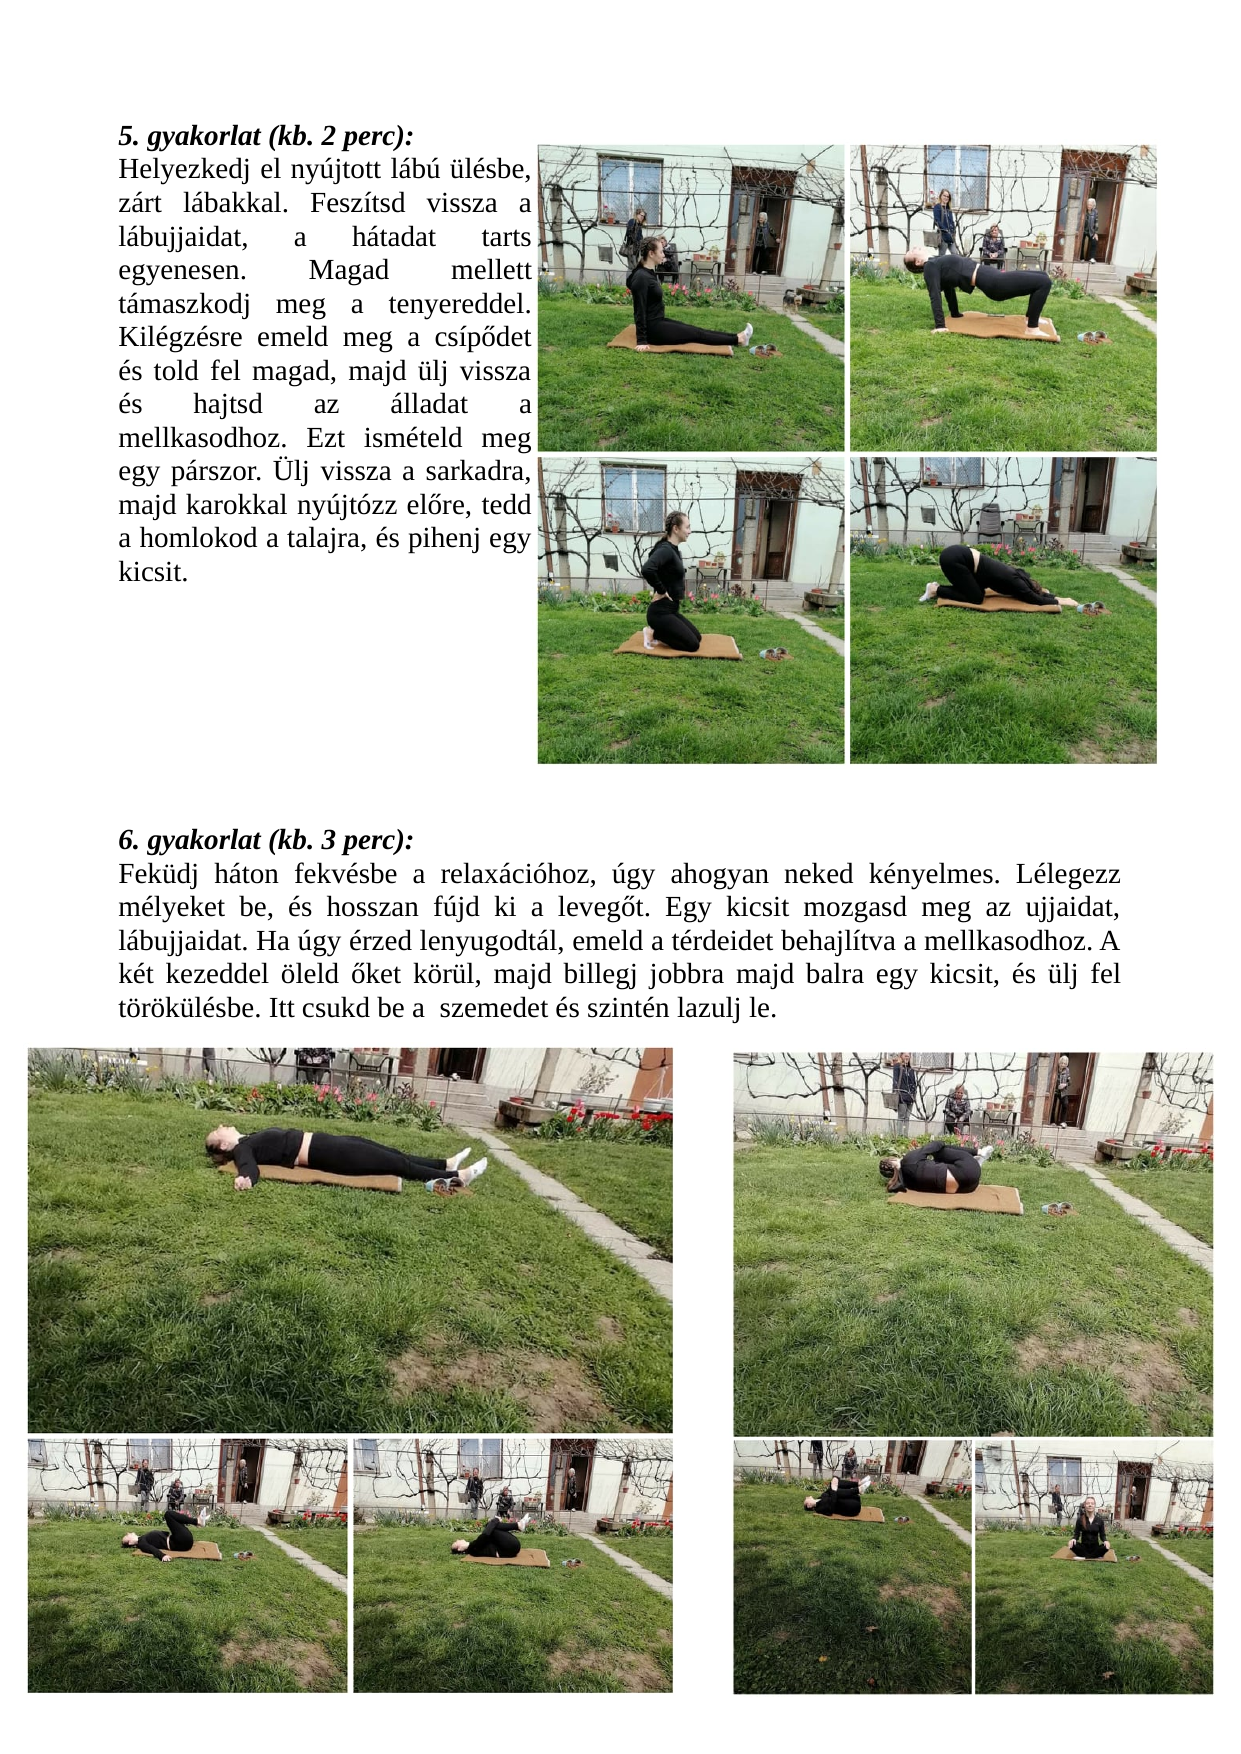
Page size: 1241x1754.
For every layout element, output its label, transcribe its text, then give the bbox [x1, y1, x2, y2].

text 5. gyakorlat (kb. 2 perc): [118, 118, 1122, 152]
picture [22, 1042, 678, 1698]
text 6. gyakorlat (kb. 3 perc): [118, 822, 1122, 856]
text Feküdj háton fekvésbe a relaxációhoz, úgy ahogyan neked kényelmes. Lélegezz mélyeket be, és hosszan fújd ki a levegőt. Egy kicsit mozgasd meg az ujjaidat, lábujjaidat. Ha úgy érzed lenyugodtál, emeld a térdeidet behajlítva a mellkasodhoz. A két kezeddel öleld őket körül, majd billegj jobbra majd balra egy kicsit, és ülj fel törökülésbe. Itt csukd be a szemedet és szintén lazulj le. [118, 856, 1122, 1024]
picture [532, 139, 1162, 769]
text Helyezkedj el nyújtott lábú ülésbe, zárt lábakkal. Feszítsd vissza a lábujjaidat, a hátadat tarts egyenesen. Magad mellett támaszkodj meg a tenyereddel. Kilégzésre emeld meg a csípődet és told fel magad, majd ülj vissza és hajtsd az álladat a mellkasodhoz. Ezt ismételd meg egy párszor. Ülj vissza a sarkadra, majd karokkal nyújtózz előre, tedd a homlokod a talajra, és pihenj egy kicsit. [118, 152, 532, 588]
picture [729, 1048, 1217, 1698]
